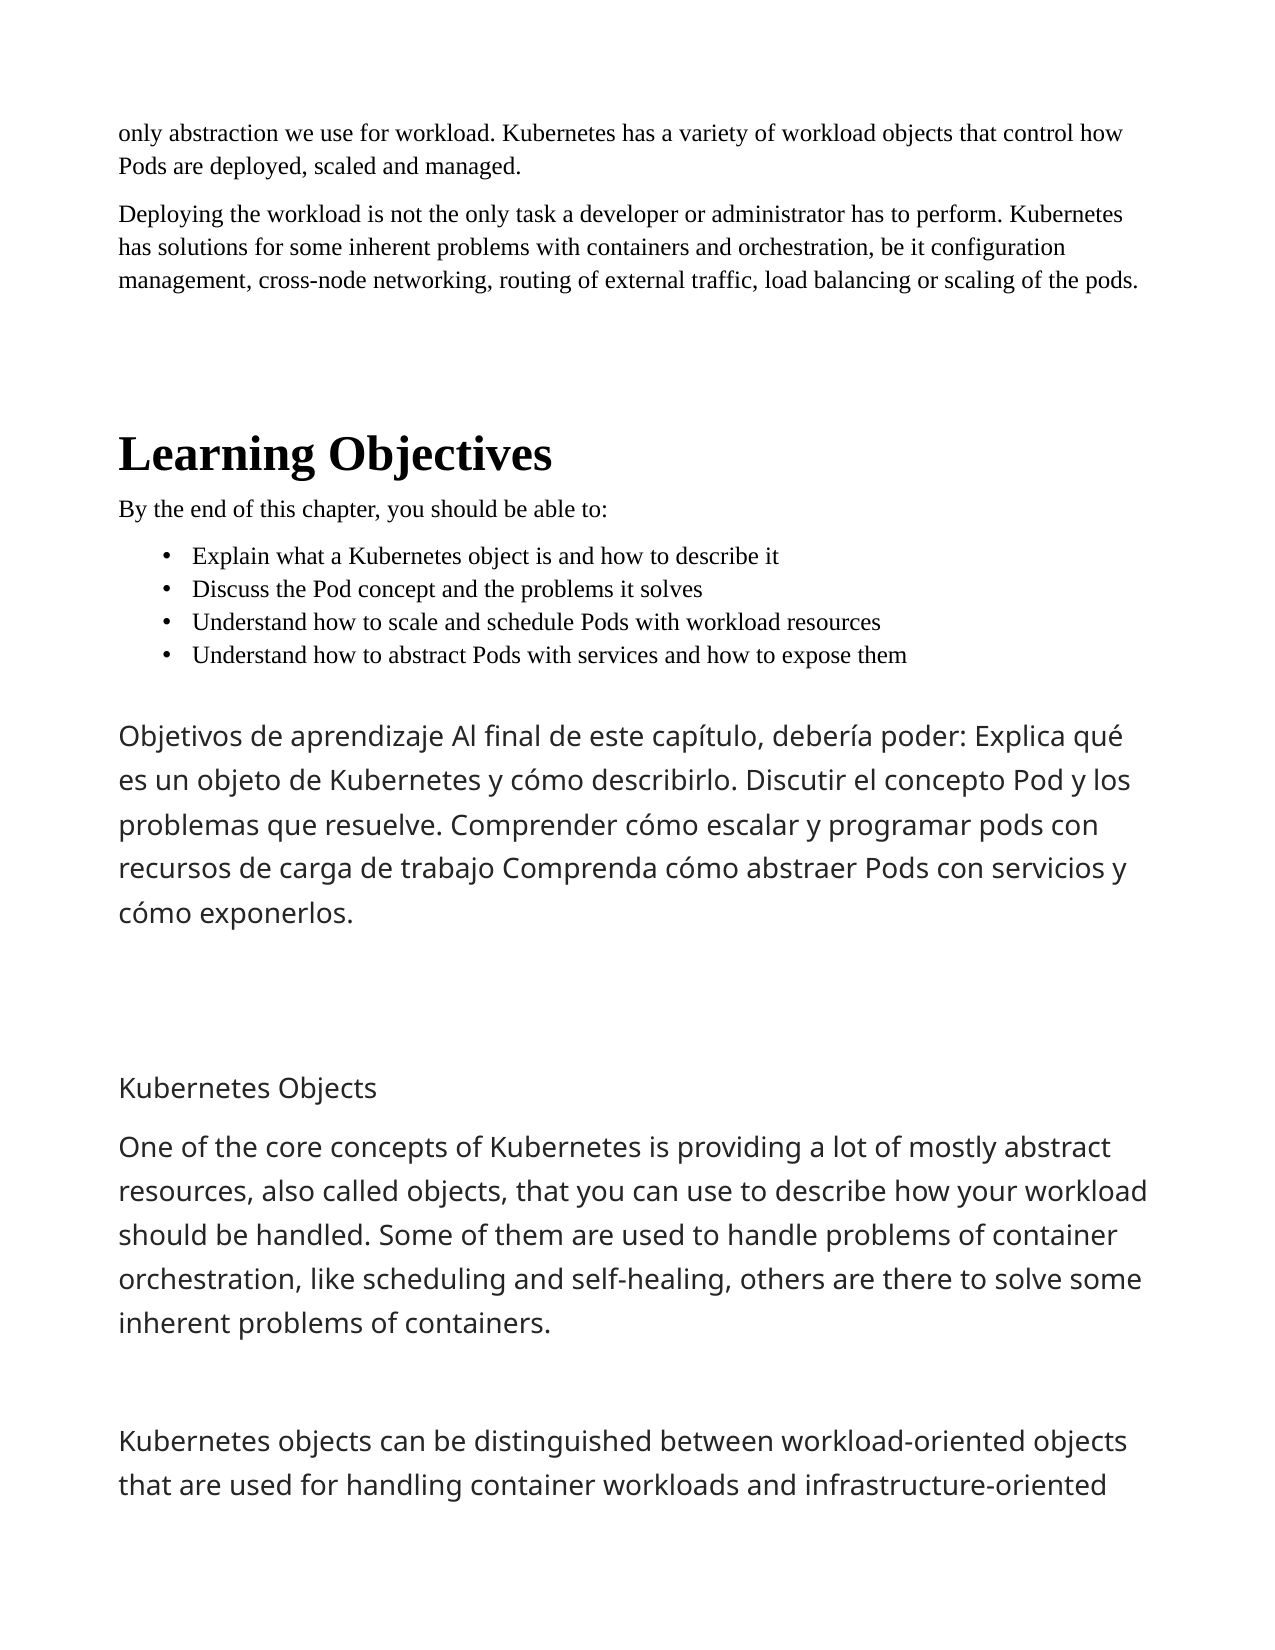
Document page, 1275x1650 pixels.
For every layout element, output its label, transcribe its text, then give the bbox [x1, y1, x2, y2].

subtitle Learning Objectives [118, 424, 1157, 481]
list Understand how to scale and schedule Pods with workload resources [162, 607, 1157, 636]
text One of the core concepts of Kubernetes is providing a lot of mostly abstract resources, also called objects, that you can use to describe how your workload should be handled. Some of them are used to handle problems of container orchestration, like scheduling and self-healing, others are there to solve some inherent problems of containers. [118, 1127, 1157, 1342]
list Explain what a Kubernetes object is and how to describe it [162, 541, 1157, 570]
text By the end of this chapter, you should be able to: [118, 494, 1157, 522]
list Discuss the Pod concept and the problems it solves [162, 574, 1157, 603]
text Kubernetes Objects [118, 1069, 1157, 1107]
text Kubernetes objects can be distinguished between workload-oriented objects that are used for handling container workloads and infrastructure-oriented [118, 1421, 1157, 1503]
list Understand how to abstract Pods with services and how to expose them [162, 640, 1157, 669]
text Objetivos de aprendizaje Al final de este capítulo, debería poder: Explica qué es un objeto de Kubernetes y cómo describirlo. Discutir el concepto Pod y los problemas que resuelve. Comprender cómo escalar y programar pods con recursos de carga de trabajo Comprenda cómo abstraer Pods con servicios y cómo exponerlos. [118, 717, 1157, 931]
text Deploying the workload is not the only task a developer or administrator has to perform. Kubernetes has solutions for some inherent problems with containers and orchestration, be it configuration management, cross-node networking, routing of external traffic, load balancing or scaling of the pods. [118, 199, 1157, 293]
text only abstraction we use for workload. Kubernetes has a variety of workload objects that control how Pods are deployed, scaled and managed. [118, 118, 1157, 180]
